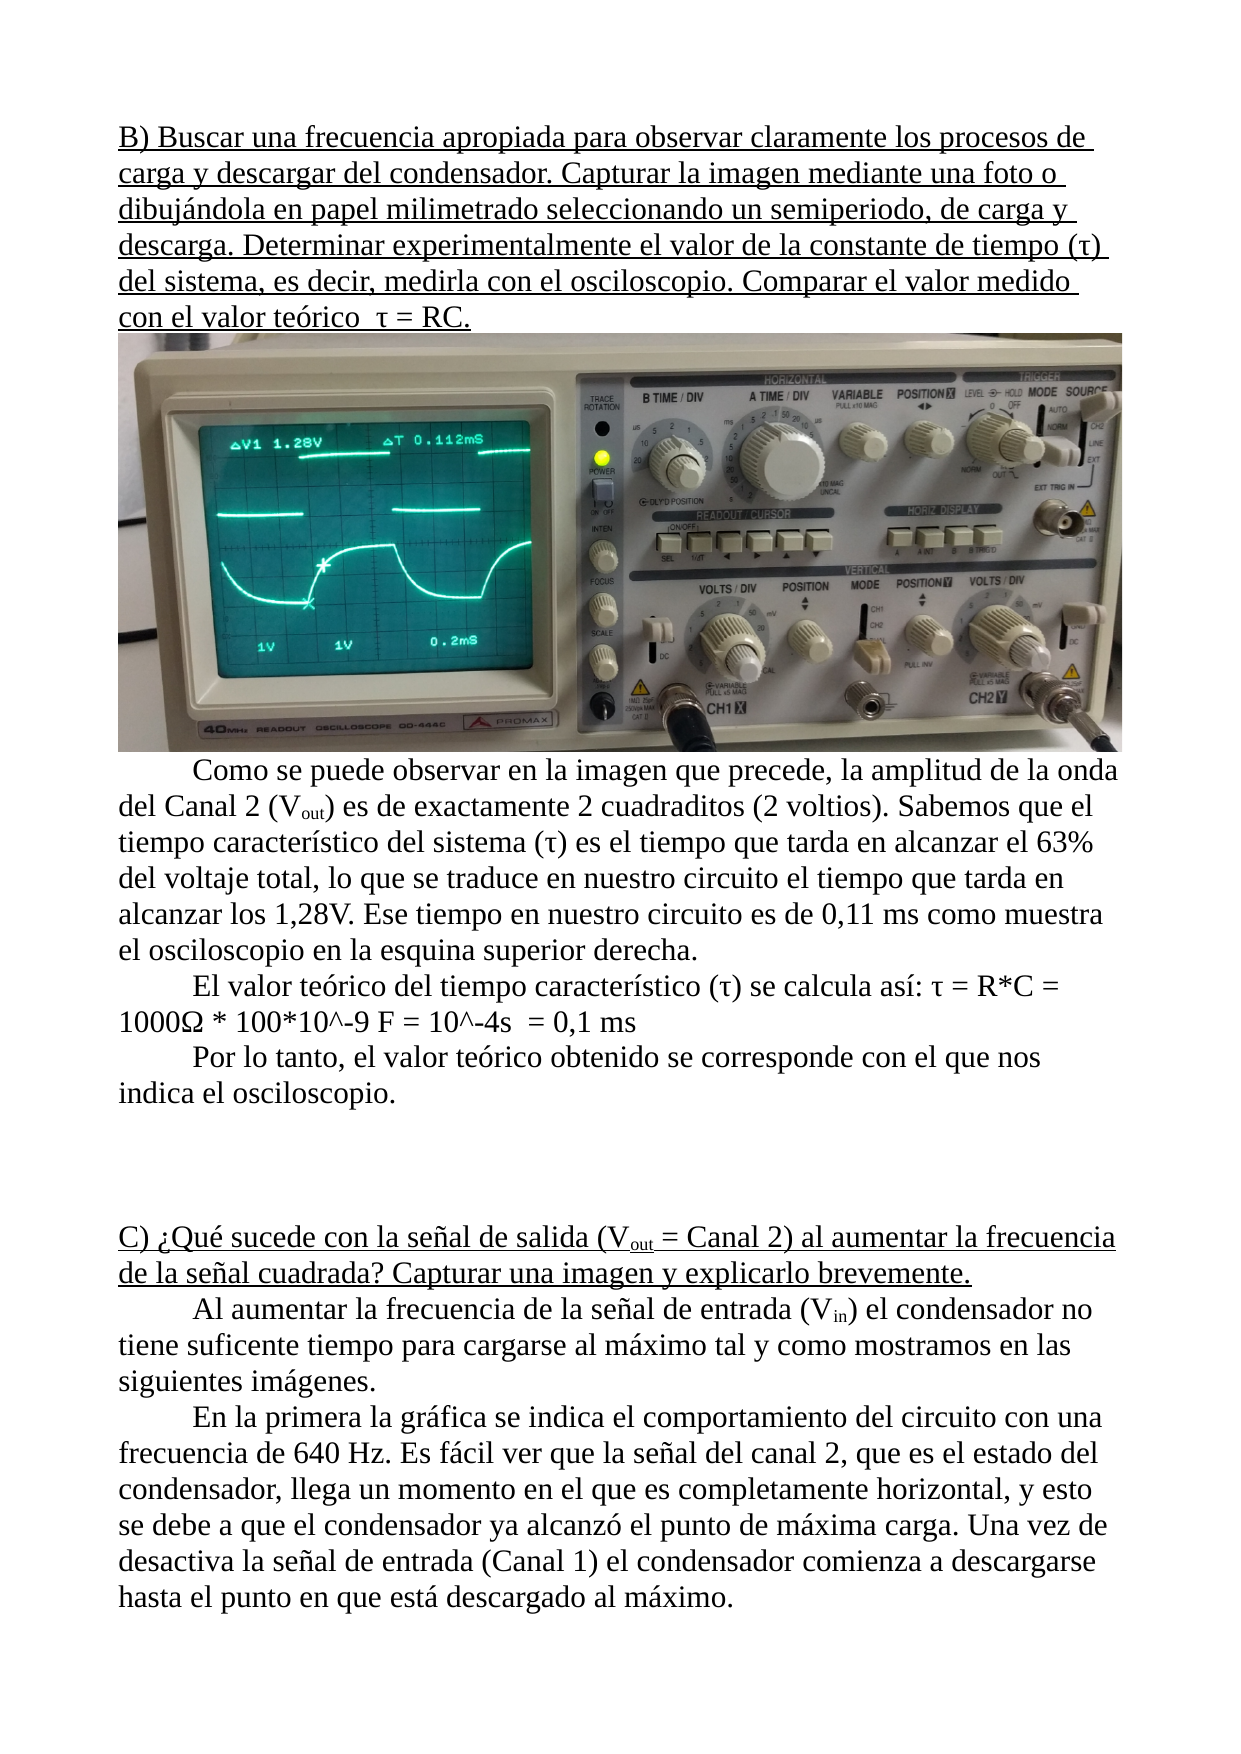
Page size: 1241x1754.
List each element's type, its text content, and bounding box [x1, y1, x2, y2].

text B) Buscar una frecuencia apropiada para observar claramente los procesos de carga y descargar del condensador. Capturar la imagen mediante una foto o dibujándola en papel milimetrado seleccionando un semiperiodo, de carga y descarga. Determinar experimentalmente el valor de la constante de tiempo (τ) del sistema, es decir, medirla con el osciloscopio. Comparar el valor medido con el valor teórico τ = RC. [118, 118, 1122, 333]
text Por lo tanto, el valor teórico obtenido se corresponde con el que nos indica el osciloscopio. [118, 1039, 1122, 1111]
text En la primera la gráfica se indica el comportamiento del circuito con una frecuencia de 640 Hz. Es fácil ver que la señal del canal 2, que es el estado del condensador, llega un momento en el que es completamente horizontal, y esto se debe a que el condensador ya alcanzó el punto de máxima carga. Una vez de desactiva la señal de entrada (Canal 1) el condensador comienza a descargarse hasta el punto en que está descargado al máximo. [118, 1398, 1122, 1614]
text Al aumentar la frecuencia de la señal de entrada (Vin) el condensador no tiene suficente tiempo para cargarse al máximo tal y como mostramos en las siguientes imágenes. [118, 1290, 1122, 1398]
text El valor teórico del tiempo característico (τ) se calcula así: τ = R*C = 1000Ω * 100*10^-9 F = 10^-4s = 0,1 ms [118, 967, 1122, 1039]
picture [118, 333, 1123, 752]
text Como se puede observar en la imagen que precede, la amplitud de la onda del Canal 2 (Vout) es de exactamente 2 cuadraditos (2 voltios). Sabemos que el tiempo característico del sistema (τ) es el tiempo que tarda en alcanzar el 63% del voltaje total, lo que se traduce en nuestro circuito el tiempo que tarda en alcanzar los 1,28V. Ese tiempo en nuestro circuito es de 0,11 ms como muestra el osciloscopio en la esquina superior derecha. [118, 752, 1122, 967]
text C) ¿Qué sucede con la señal de salida (Vout = Canal 2) al aumentar la frecuencia de la señal cuadrada? Capturar una imagen y explicarlo brevemente. [118, 1218, 1122, 1290]
